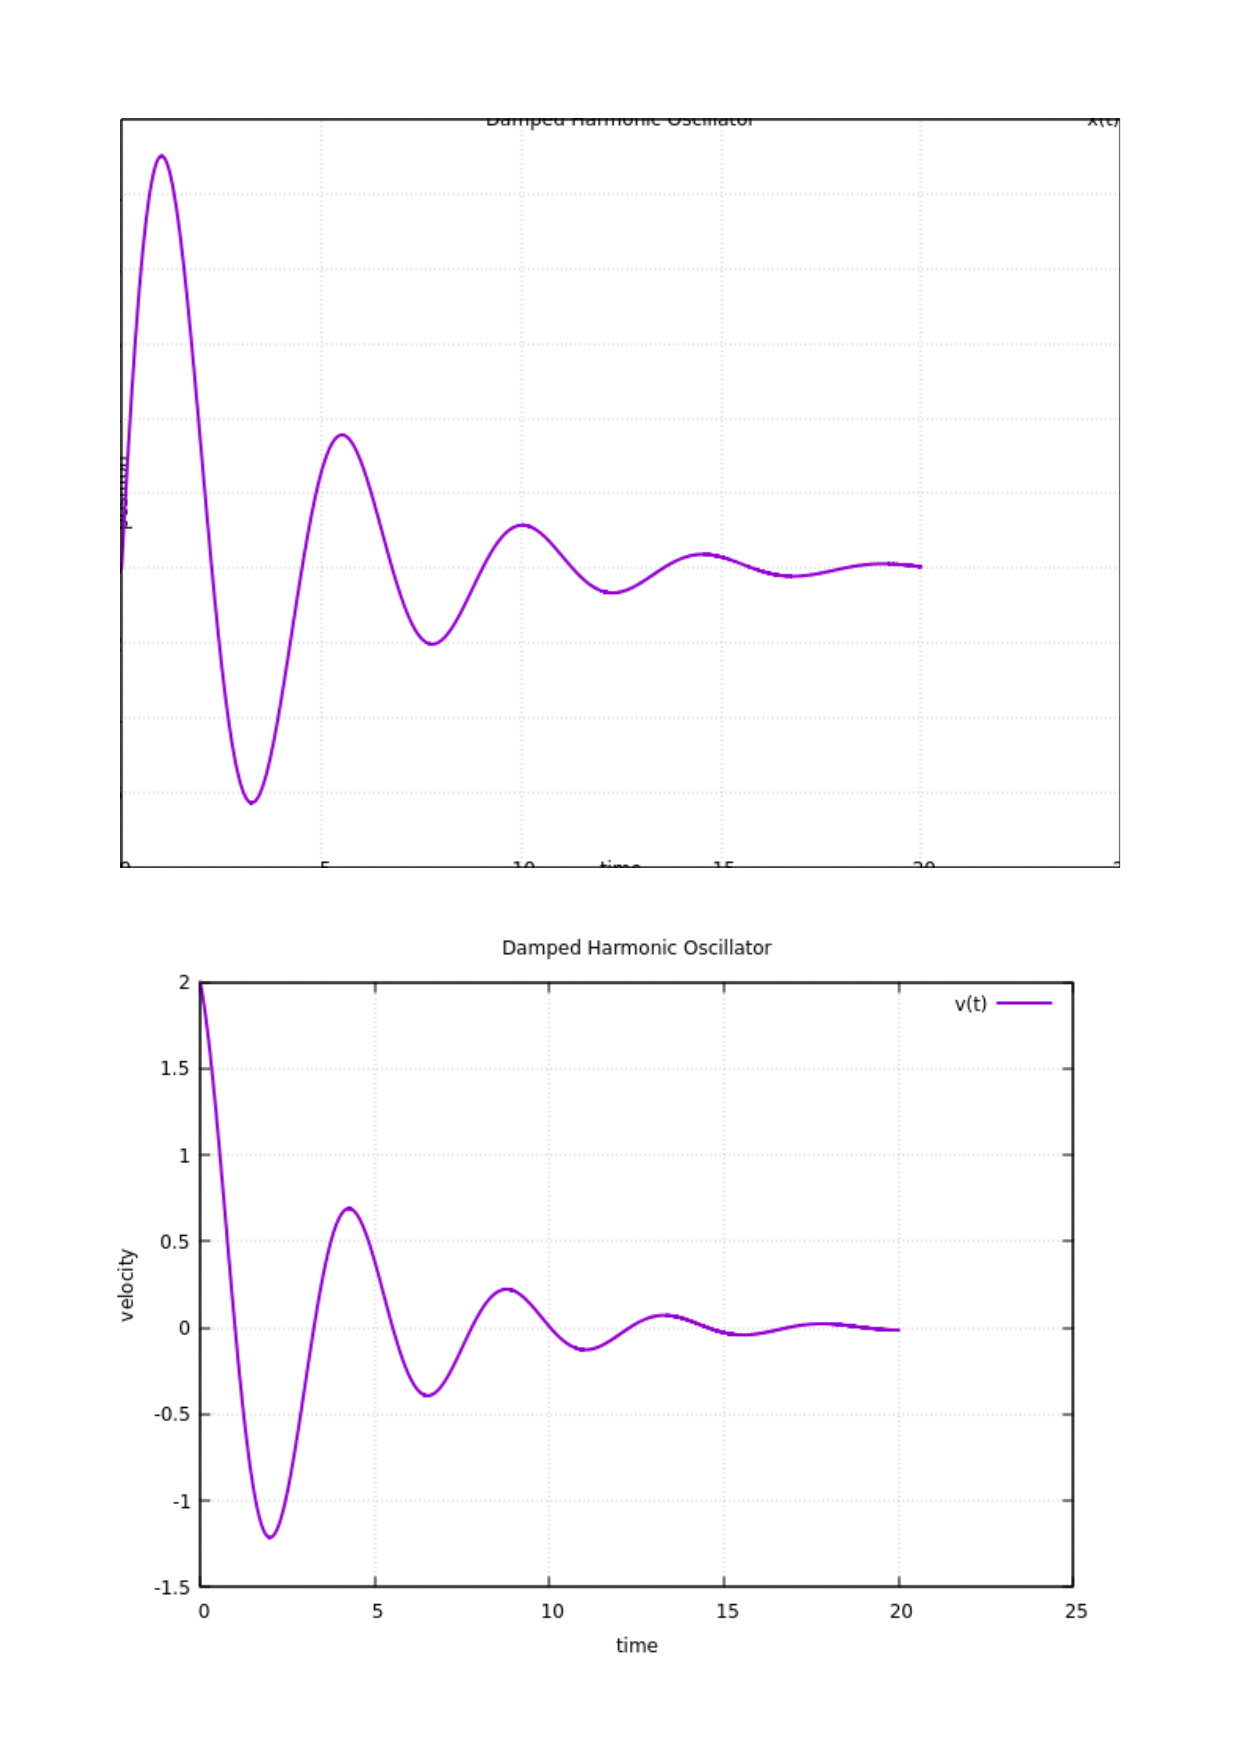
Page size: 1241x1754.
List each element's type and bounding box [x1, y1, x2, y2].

picture [120, 118, 1121, 868]
picture [105, 911, 1106, 1662]
